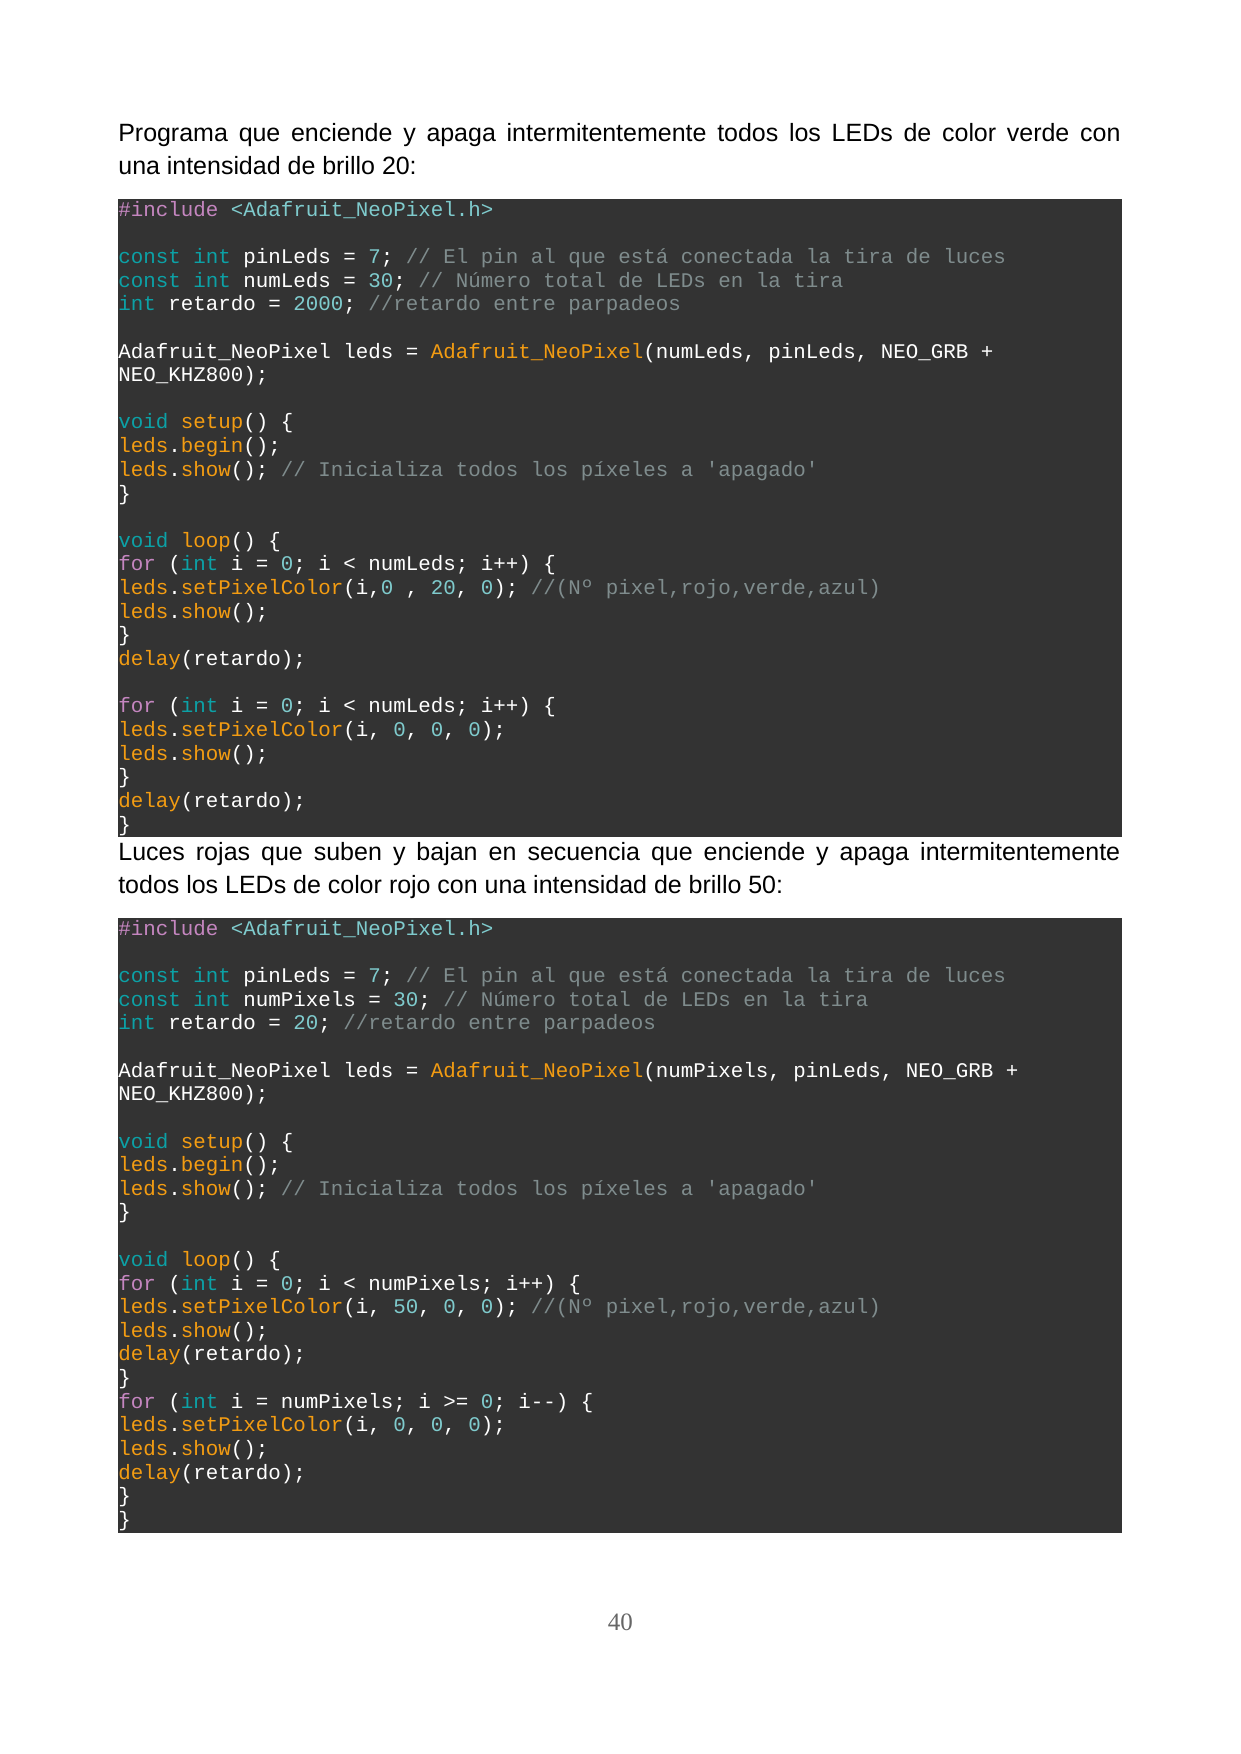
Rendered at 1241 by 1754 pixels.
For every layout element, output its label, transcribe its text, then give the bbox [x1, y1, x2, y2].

text leds.show(); [118, 601, 1122, 624]
text void setup() { [118, 412, 1122, 435]
text leds.begin(); [118, 435, 1122, 459]
text leds.show(); [118, 1438, 1122, 1462]
text void setup() { [118, 1131, 1122, 1154]
text #include <Adafruit_NeoPixel.h> [118, 918, 1122, 941]
text } [118, 813, 1122, 837]
text leds.setPixelColor(i, 50, 0, 0); //(Nº pixel,rojo,verde,azul) [118, 1296, 1122, 1320]
text const int numLeds = 30; // Número total de LEDs en la tira [118, 270, 1122, 293]
text delay(retardo); [118, 790, 1122, 813]
text delay(retardo); [118, 1462, 1122, 1485]
text delay(retardo); [118, 648, 1122, 672]
text leds.show(); // Inicializa todos los píxeles a 'apagado' [118, 1178, 1122, 1202]
text Adafruit_NeoPixel leds = Adafruit_NeoPixel(numPixels, pinLeds, NEO_GRB + NEO_KHZ800); [118, 1060, 1122, 1107]
text leds.show(); // Inicializa todos los píxeles a 'apagado' [118, 459, 1122, 482]
text } [118, 482, 1122, 506]
text } [118, 624, 1122, 648]
text const int numPixels = 30; // Número total de LEDs en la tira [118, 989, 1122, 1012]
text for (int i = 0; i < numLeds; i++) { [118, 553, 1122, 577]
text Adafruit_NeoPixel leds = Adafruit_NeoPixel(numLeds, pinLeds, NEO_GRB + NEO_KHZ800); [118, 341, 1122, 388]
text Luces rojas que suben y bajan en secuencia que enciende y apaga intermitentemente todos los LEDs de color rojo con una intensidad de brillo 50: [118, 837, 1122, 899]
text for (int i = numPixels; i >= 0; i--) { [118, 1391, 1122, 1414]
text int retardo = 2000; //retardo entre parpadeos [118, 293, 1122, 317]
text leds.setPixelColor(i, 0, 0, 0); [118, 719, 1122, 743]
text leds.setPixelColor(i, 0, 0, 0); [118, 1414, 1122, 1438]
text void loop() { [118, 530, 1122, 553]
text const int pinLeds = 7; // El pin al que está conectada la tira de luces [118, 965, 1122, 989]
text } [118, 1509, 1122, 1533]
text int retardo = 20; //retardo entre parpadeos [118, 1012, 1122, 1036]
text delay(retardo); [118, 1343, 1122, 1367]
text leds.show(); [118, 1320, 1122, 1343]
text leds.show(); [118, 743, 1122, 766]
text #include <Adafruit_NeoPixel.h> [118, 199, 1122, 222]
text } [118, 1202, 1122, 1225]
text Programa que enciende y apaga intermitentemente todos los LEDs de color verde con una intensidad de brillo 20: [118, 118, 1122, 180]
text } [118, 1367, 1122, 1391]
text leds.begin(); [118, 1154, 1122, 1178]
text } [118, 766, 1122, 790]
text } [118, 1485, 1122, 1509]
text const int pinLeds = 7; // El pin al que está conectada la tira de luces [118, 246, 1122, 270]
text void loop() { [118, 1249, 1122, 1272]
text leds.setPixelColor(i,0 , 20, 0); //(Nº pixel,rojo,verde,azul) [118, 577, 1122, 601]
text for (int i = 0; i < numLeds; i++) { [118, 695, 1122, 719]
text for (int i = 0; i < numPixels; i++) { [118, 1272, 1122, 1296]
